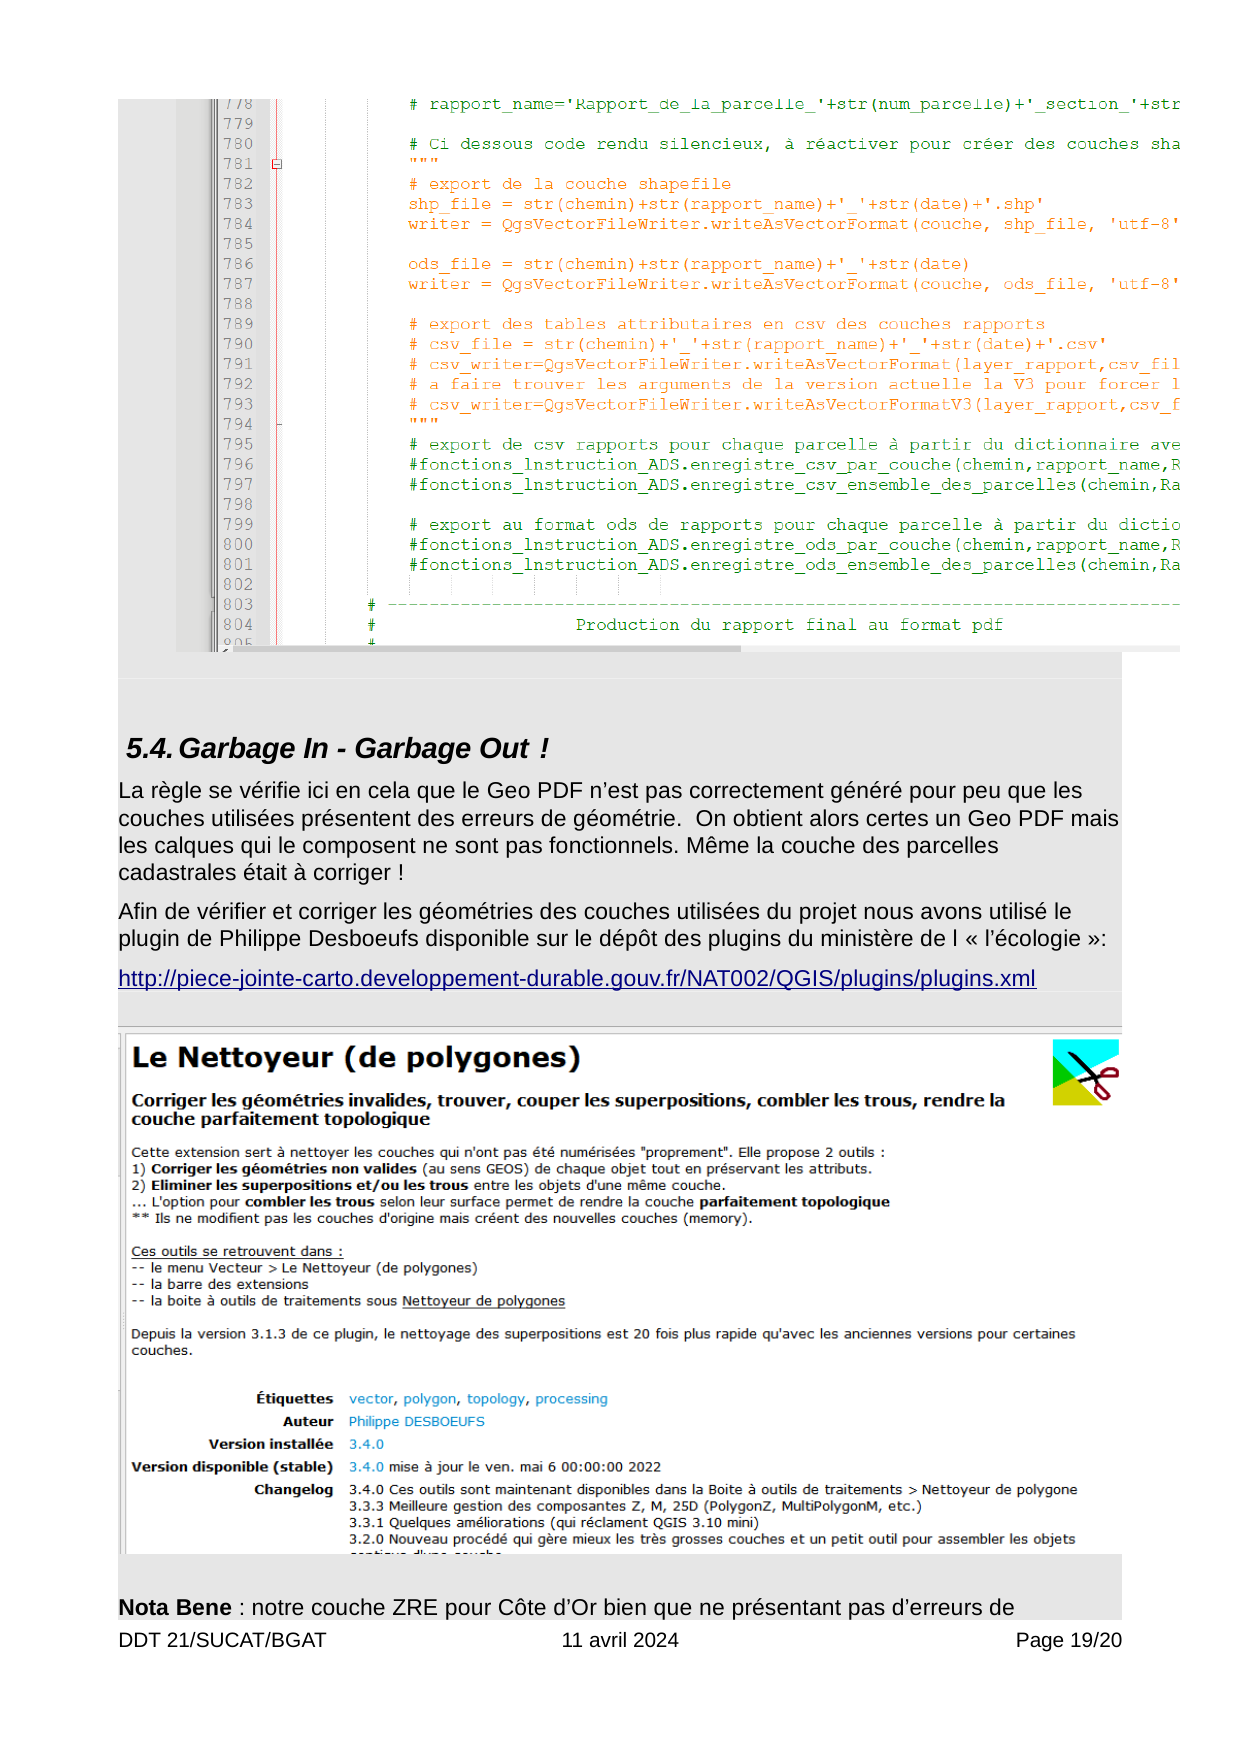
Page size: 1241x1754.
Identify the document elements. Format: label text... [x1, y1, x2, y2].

picture [118, 1026, 1123, 1554]
text Nota Bene : notre couche ZRE pour Côte d’Or bien que ne présentant pas d’erreurs de [118, 1593, 1122, 1620]
text http://piece-jointe-carto.developpement-durable.gouv.fr/NAT002/QGIS/plugins/plugins.xml [118, 964, 1122, 991]
text Afin de vérifier et corriger les géométries des couches utilisées du projet nous avons utilisé le plugin de Philippe Desboeufs disponible sur le dépôt des plugins du ministère de l « l’écologie »: [118, 898, 1122, 952]
picture [176, 99, 1180, 652]
subtitle Garbage In - Garbage Out ! [118, 731, 1122, 764]
text La règle se vérifie ici en cela que le Geo PDF n’est pas correctement généré pour peu que les couches utilisées présentent des erreurs de géométrie. On obtient alors certes un Geo PDF mais les calques qui le composent ne sont pas fonctionnels. Même la couche des parcelles cadastrales était à corriger ! [118, 777, 1122, 885]
